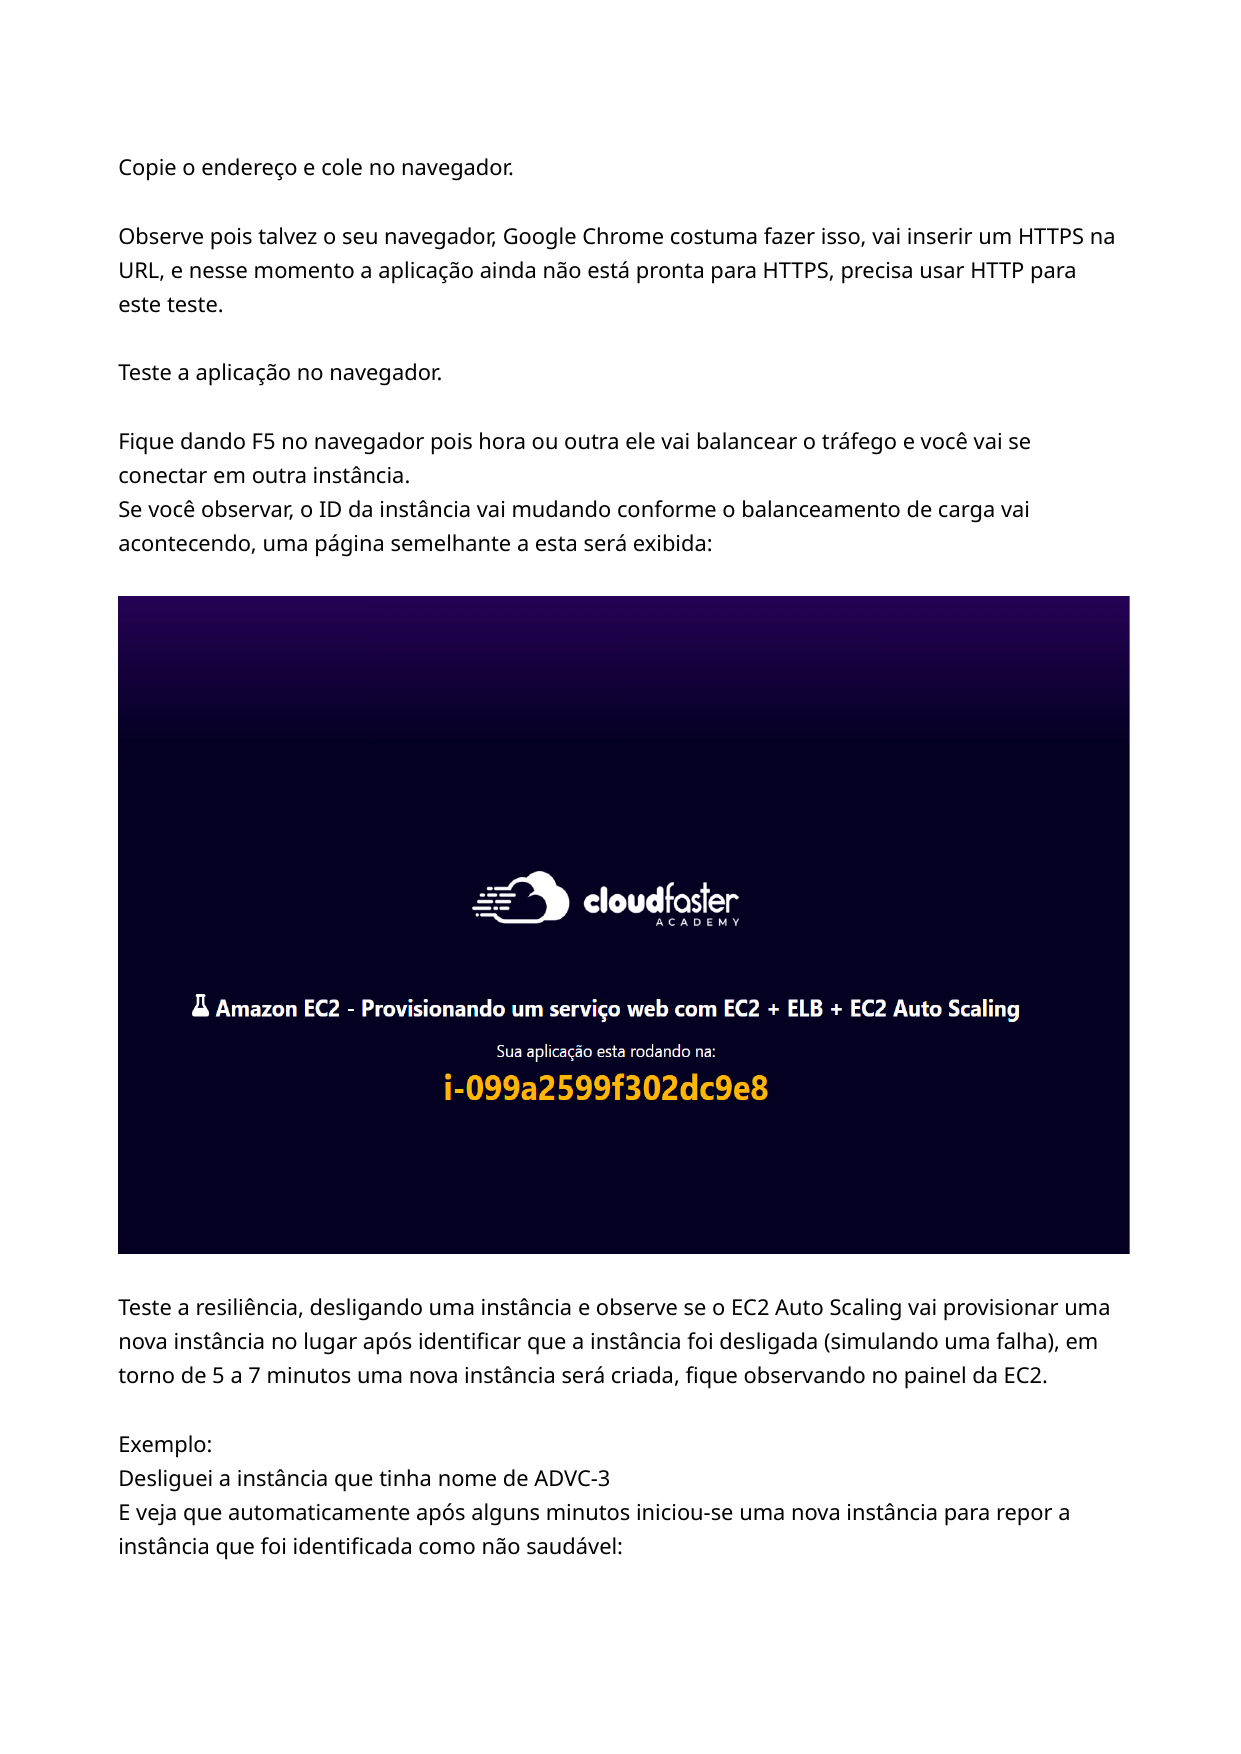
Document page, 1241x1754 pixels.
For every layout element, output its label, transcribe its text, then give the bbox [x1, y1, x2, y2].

text Se você observar, o ID da instância vai mudando conforme o balanceamento de carga vai acontecendo, uma página semelhante a esta será exibida: [118, 494, 1122, 558]
text Teste a resiliência, desligando uma instância e observe se o EC2 Auto Scaling vai provisionar uma nova instância no lugar após identificar que a instância foi desligada (simulando uma falha), em torno de 5 a 7 minutos uma nova instância será criada, fique observando no painel da EC2. [118, 1292, 1122, 1390]
picture [118, 596, 1130, 1254]
text Teste a aplicação no navegador. [118, 357, 1122, 387]
text Exemplo: [118, 1429, 1122, 1459]
text Fique dando F5 no navegador pois hora ou outra ele vai balancear o tráfego e você vai se conectar em outra instância. [118, 426, 1122, 489]
text Observe pois talvez o seu navegador, Google Chrome costuma fazer isso, vai inserir um HTTPS na URL, e nesse momento a aplicação ainda não está pronta para HTTPS, precisa usar HTTP para este teste. [118, 221, 1122, 319]
text Desliguei a instância que tinha nome de ADVC-3 [118, 1463, 1122, 1493]
text Copie o endereço e cole no navegador. [118, 152, 1122, 182]
text E veja que automaticamente após alguns minutos iniciou-se uma nova instância para repor a instância que foi identificada como não saudável: [118, 1497, 1122, 1561]
